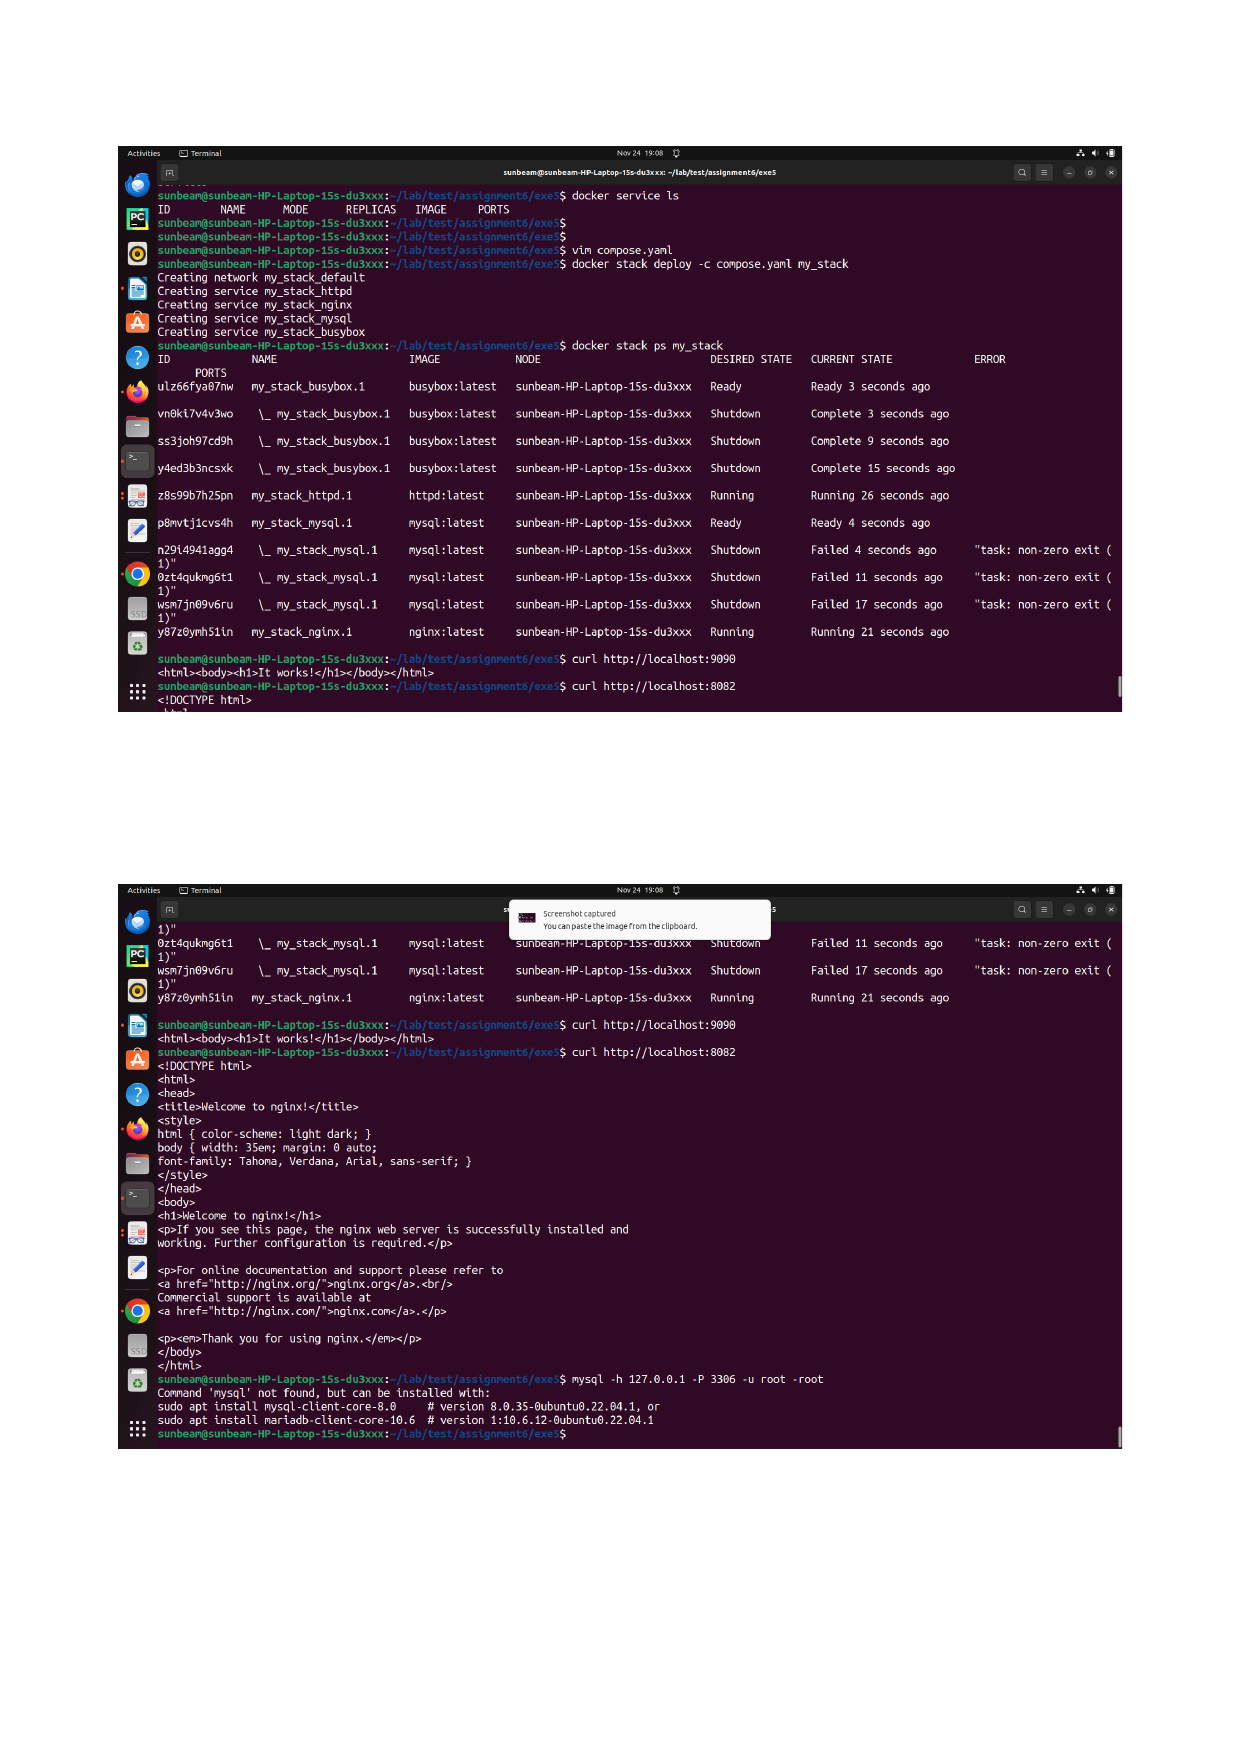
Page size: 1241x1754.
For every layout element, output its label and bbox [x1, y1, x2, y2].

picture [118, 884, 1123, 1449]
picture [118, 146, 1123, 712]
